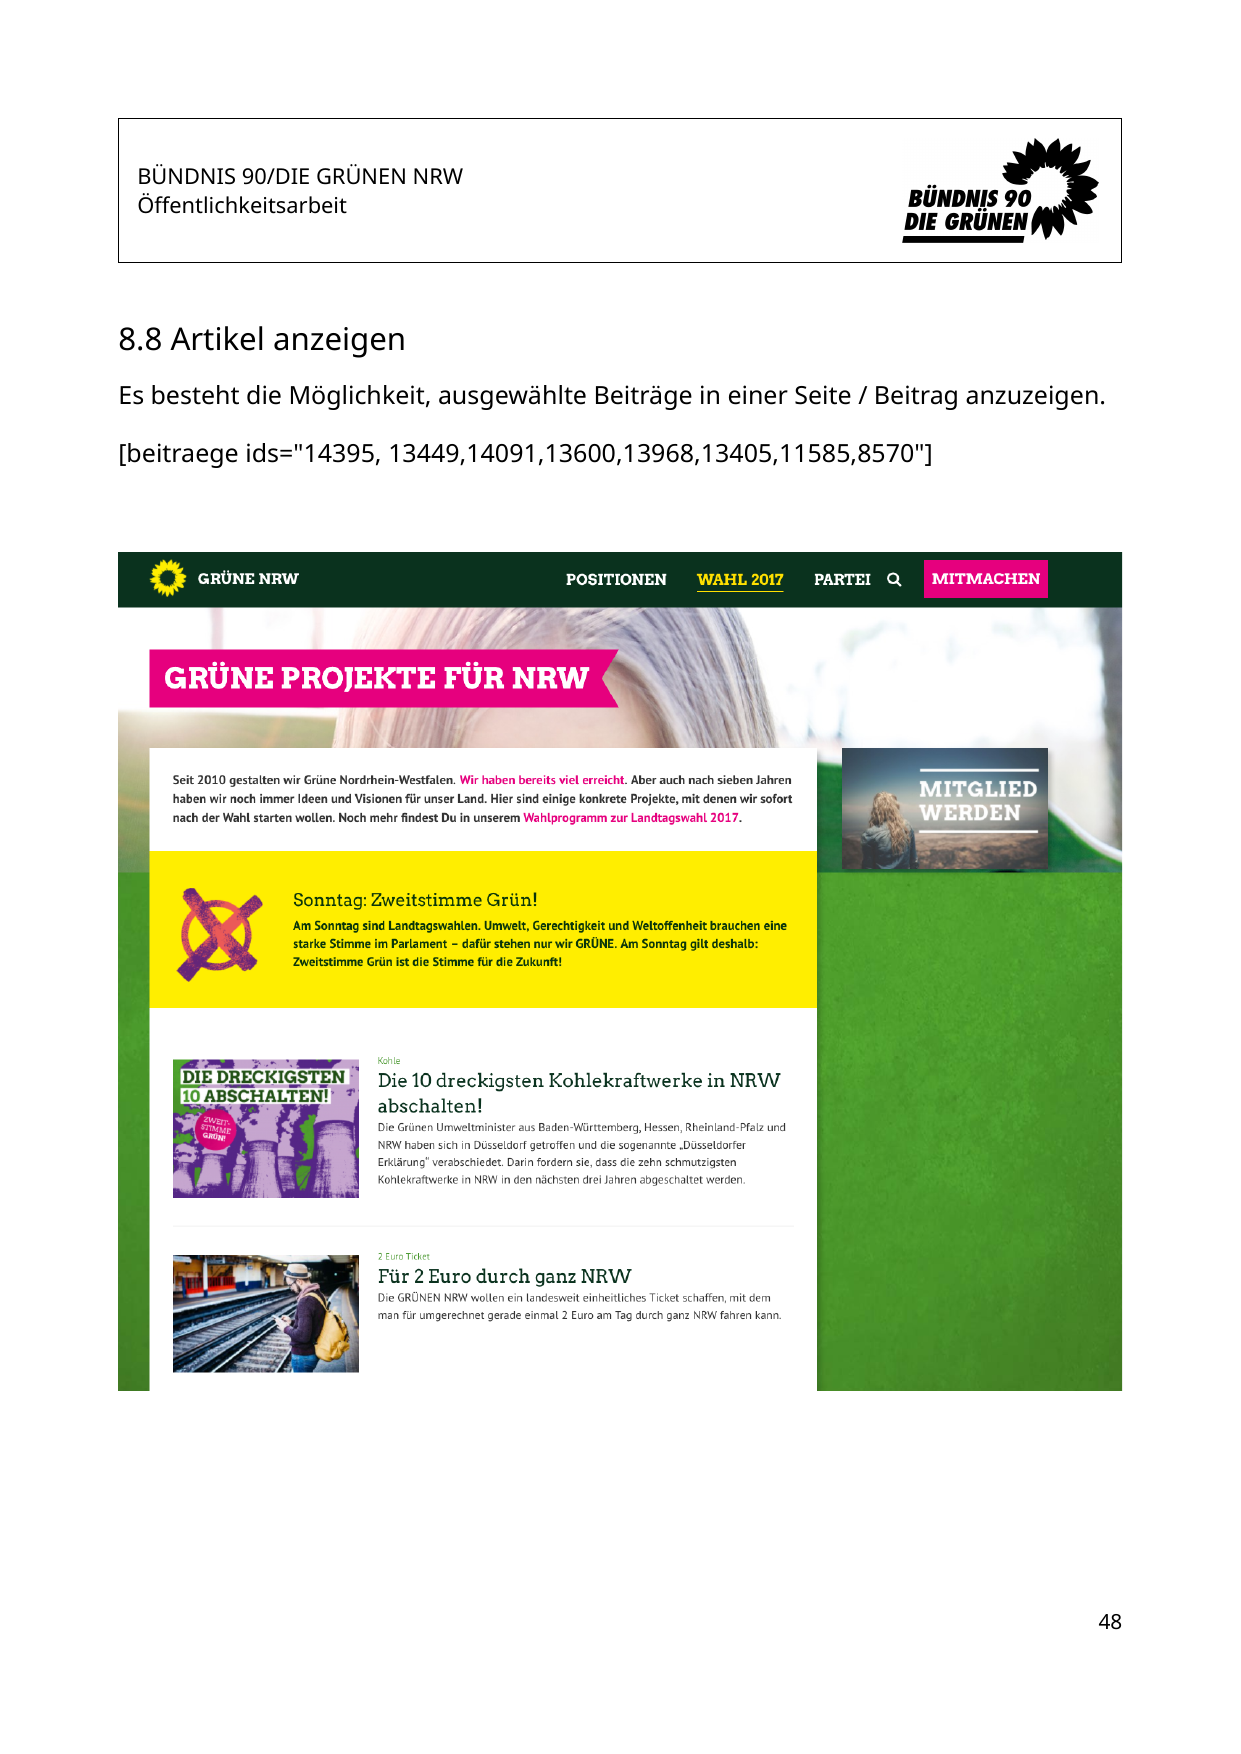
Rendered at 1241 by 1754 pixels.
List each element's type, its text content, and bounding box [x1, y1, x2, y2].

text Es besteht die Möglichkeit, ausgewählte Beiträge in einer Seite / Beitrag anzuzeigen. [118, 378, 1122, 412]
subtitle 8.8 Artikel anzeigen [118, 317, 1122, 359]
picture [902, 138, 1099, 243]
picture [118, 552, 1123, 1391]
text [beitraege ids="14395, 13449,14091,13600,13968,13405,11585,8570"] [118, 436, 1122, 470]
